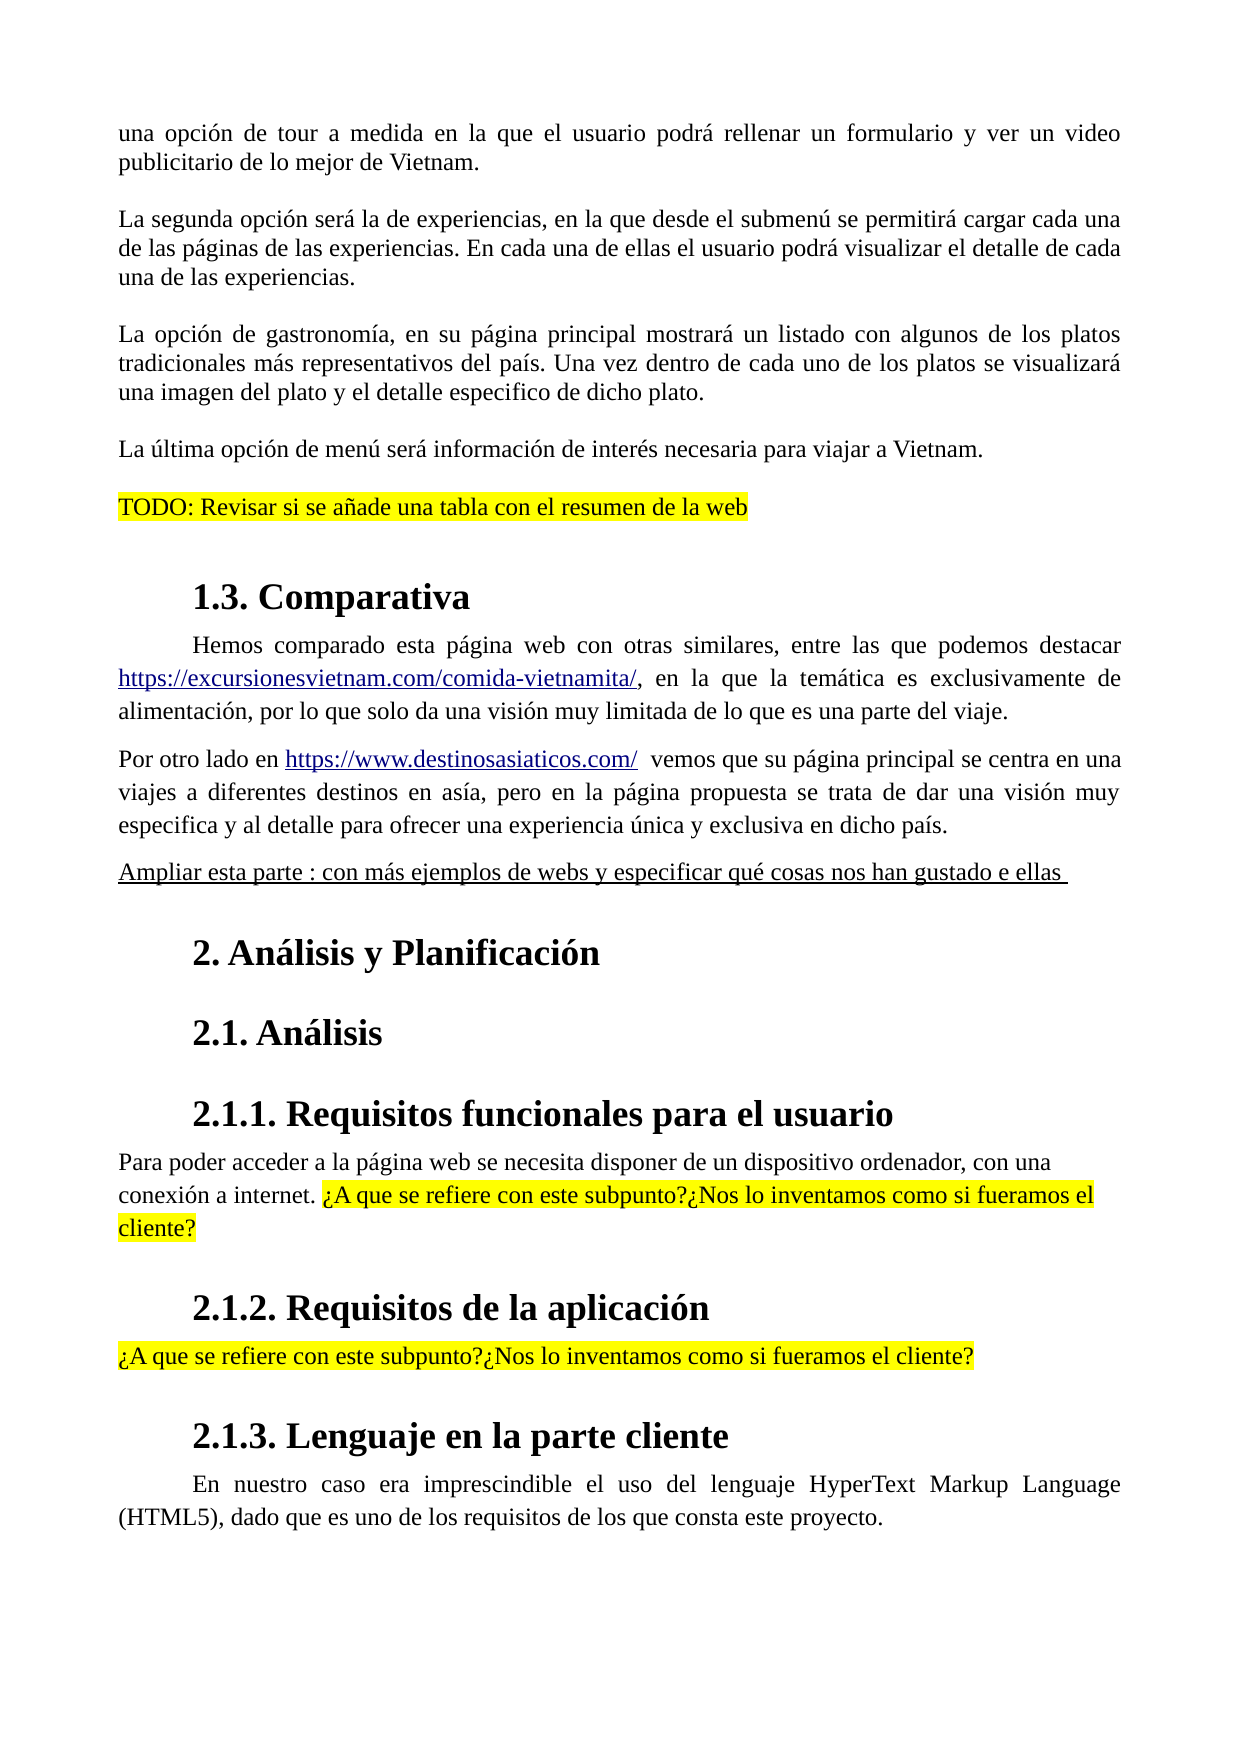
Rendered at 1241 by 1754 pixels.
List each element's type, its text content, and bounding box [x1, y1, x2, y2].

text Por otro lado en https://www.destinosasiaticos.com/ vemos que su página principal se centra en una viajes a diferentes destinos en asía, pero en la página propuesta se trata de dar una visión muy especifica y al detalle para ofrecer una experiencia única y exclusiva en dicho país. [118, 744, 1122, 838]
text Ampliar esta parte : con más ejemplos de webs y especificar qué cosas nos han gustado e ellas [118, 857, 1122, 886]
text Hemos comparado esta página web con otras similares, entre las que podemos destacar https://excursionesvietnam.com/comida-vietnamita/, en la que la temática es exclusivamente de alimentación, por lo que solo da una visión muy limitada de lo que es una parte del viaje. [118, 630, 1122, 725]
subtitle 2.1.1. Requisitos funcionales para el usuario [118, 1091, 1122, 1134]
text TODO: Revisar si se añade una tabla con el resumen de la web [118, 492, 1122, 521]
subtitle 2.1. Análisis [118, 1011, 1122, 1054]
text La opción de gastronomía, en su página principal mostrará un listado con algunos de los platos tradicionales más representativos del país. Una vez dentro de cada uno de los platos se visualizará una imagen del plato y el detalle especifico de dicho plato. [118, 319, 1122, 406]
subtitle 2.1.2. Requisitos de la aplicación [118, 1285, 1122, 1328]
subtitle 2.1.3. Lenguaje en la parte cliente [118, 1414, 1122, 1457]
text La segunda opción será la de experiencias, en la que desde el submenú se permitirá cargar cada una de las páginas de las experiencias. En cada una de ellas el usuario podrá visualizar el detalle de cada una de las experiencias. [118, 204, 1122, 291]
subtitle 2. Análisis y Planificación [118, 930, 1122, 973]
text una opción de tour a medida en la que el usuario podrá rellenar un formulario y ver un video publicitario de lo mejor de Vietnam. [118, 118, 1122, 176]
text La última opción de menú será información de interés necesaria para viajar a Vietnam. [118, 434, 1122, 463]
subtitle 1.3. Comparativa [118, 574, 1122, 617]
text Para poder acceder a la página web se necesita disponer de un dispositivo ordenador, con una conexión a internet. ¿A que se refiere con este subpunto?¿Nos lo inventamos como si fueramos el cliente? [118, 1147, 1122, 1242]
text ¿A que se refiere con este subpunto?¿Nos lo inventamos como si fueramos el cliente? [118, 1341, 1122, 1370]
text En nuestro caso era imprescindible el uso del lenguaje HyperText Markup Language (HTML5), dado que es uno de los requisitos de los que consta este proyecto. [118, 1469, 1122, 1531]
